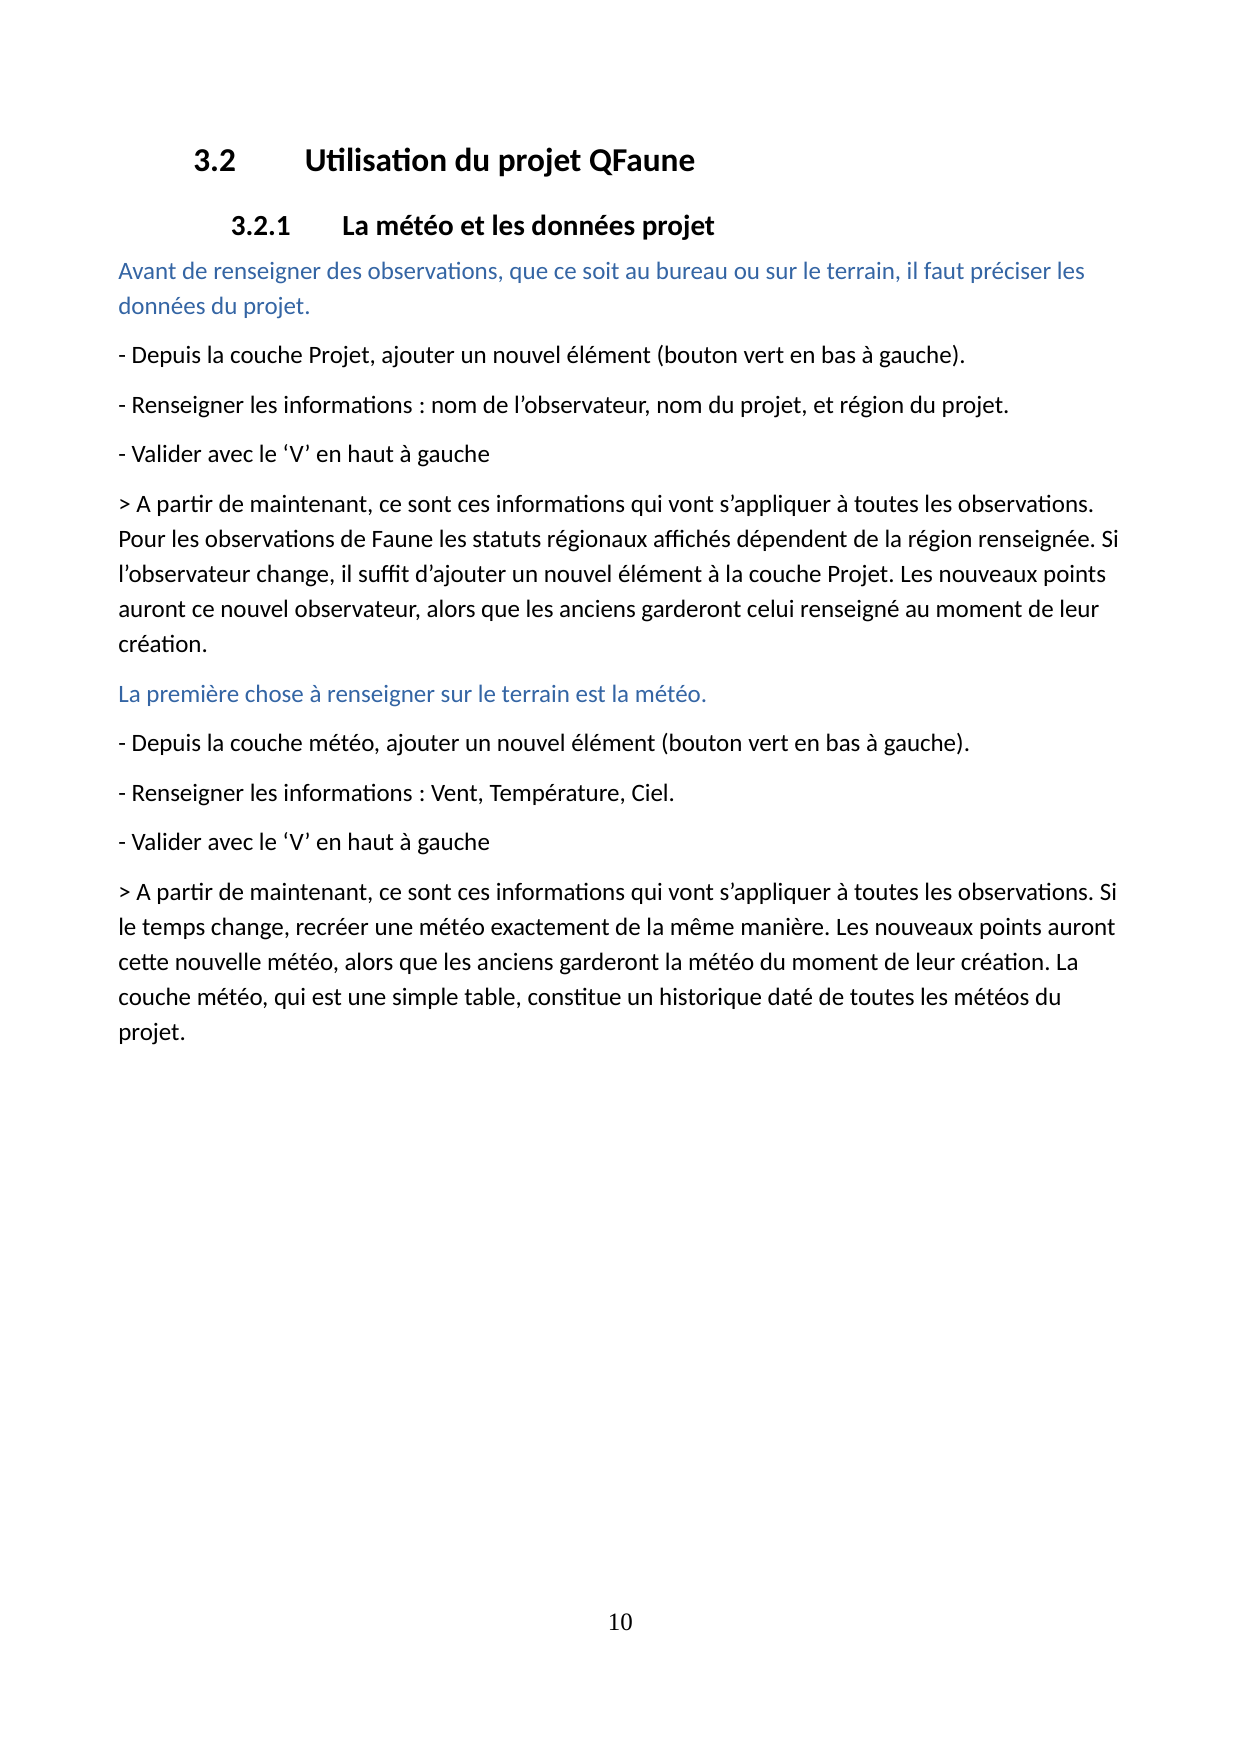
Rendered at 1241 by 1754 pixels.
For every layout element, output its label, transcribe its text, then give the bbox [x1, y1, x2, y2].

text - Renseigner les informations : Vent, Température, Ciel. [118, 777, 1122, 807]
text - Valider avec le ‘V’ en haut à gauche [118, 827, 1122, 857]
text Avant de renseigner des observations, que ce soit au bureau ou sur le terrain, il faut préciser les données du projet. [118, 255, 1122, 320]
text > A partir de maintenant, ce sont ces informations qui vont s’appliquer à toutes les observations. Pour les observations de Faune les statuts régionaux affichés dépendent de la région renseignée. Si l’observateur change, il suffit d’ajouter un nouvel élément à la couche Projet. Les nouveaux points auront ce nouvel observateur, alors que les anciens garderont celui renseigné au moment de leur création. [118, 488, 1122, 659]
subtitle La météo et les données projet [231, 207, 1122, 242]
text - Depuis la couche Projet, ajouter un nouvel élément (bouton vert en bas à gauche). [118, 339, 1122, 370]
subtitle Utilisation du projet QFaune [193, 139, 1122, 180]
text - Depuis la couche météo, ajouter un nouvel élément (bouton vert en bas à gauche). [118, 727, 1122, 758]
text > A partir de maintenant, ce sont ces informations qui vont s’appliquer à toutes les observations. Si le temps change, recréer une météo exactement de la même manière. Les nouveaux points auront cette nouvelle météo, alors que les anciens garderont la météo du moment de leur création. La couche météo, qui est une simple table, constitue un historique daté de toutes les météos du projet. [118, 876, 1122, 1047]
text - Renseigner les informations : nom de l’observateur, nom du projet, et région du projet. [118, 389, 1122, 419]
text - Valider avec le ‘V’ en haut à gauche [118, 439, 1122, 469]
text La première chose à renseigner sur le terrain est la météo. [118, 678, 1122, 708]
